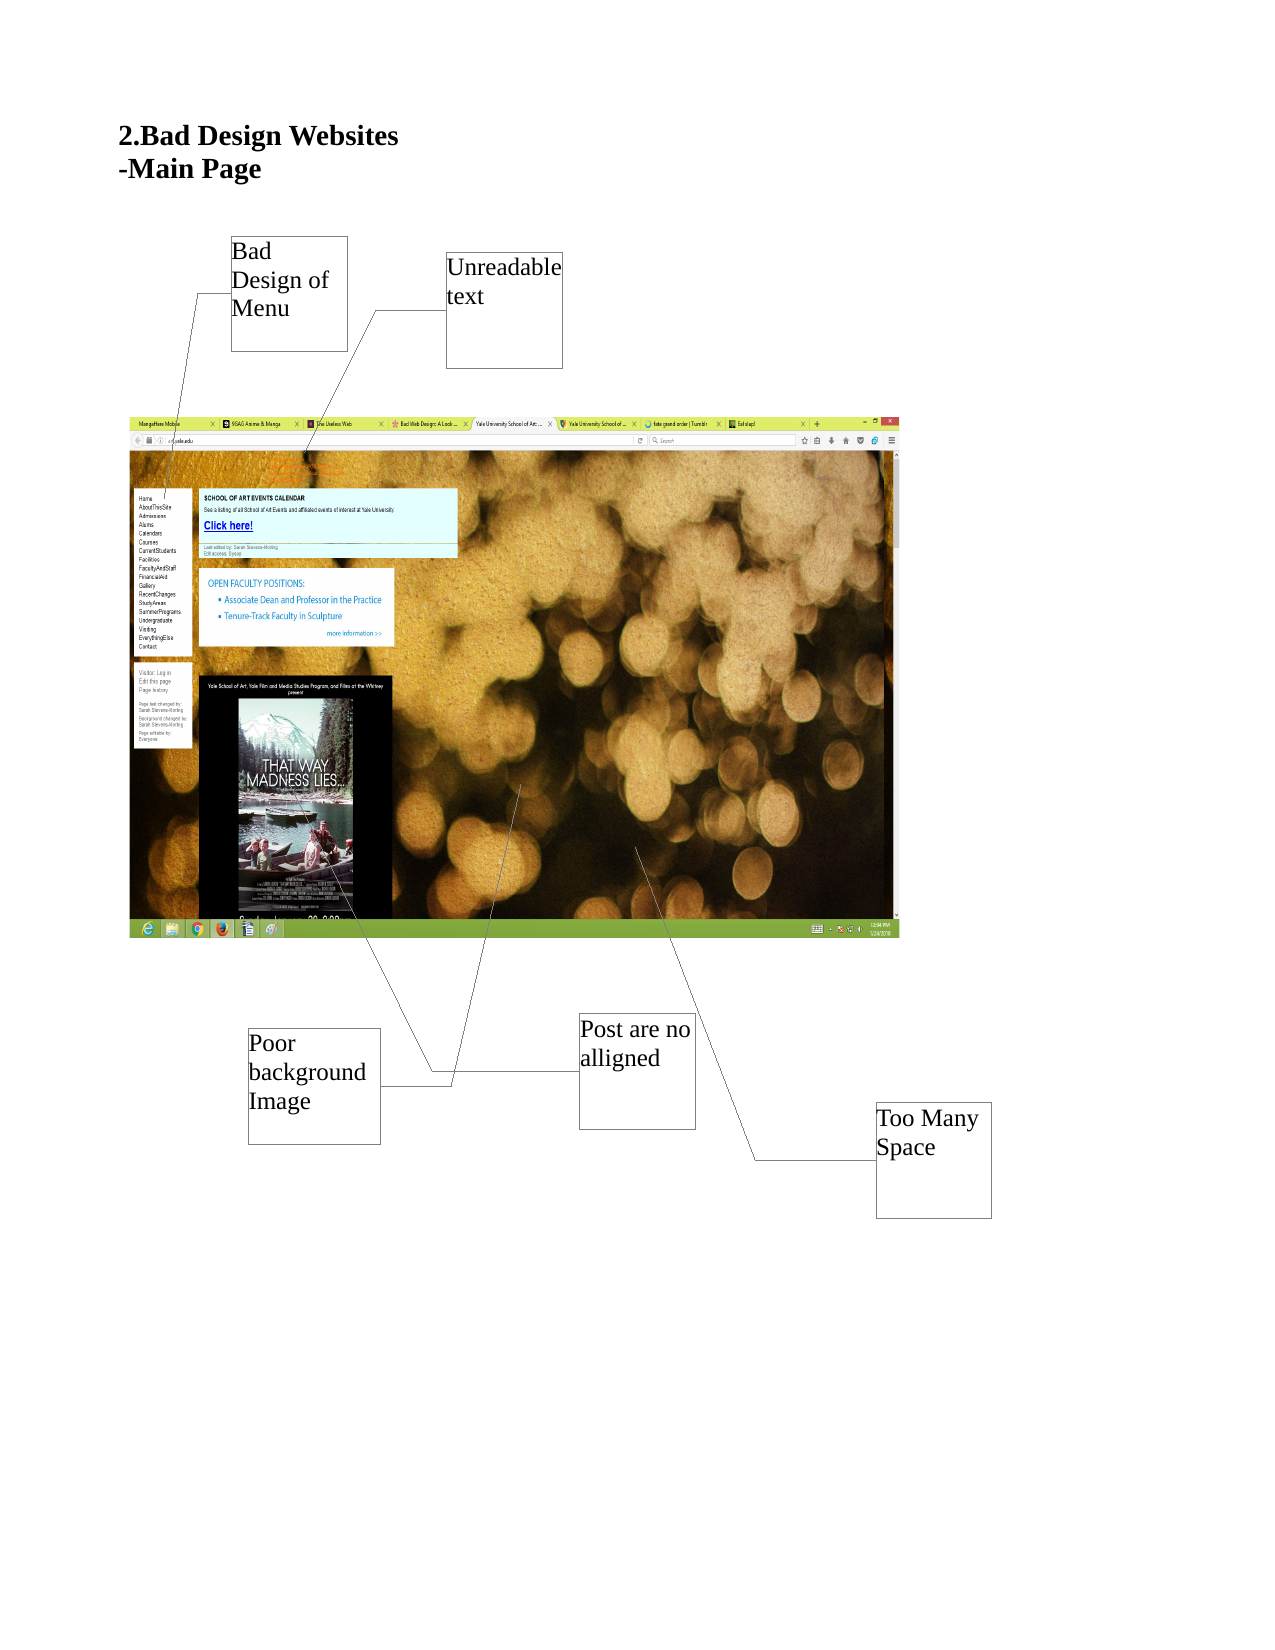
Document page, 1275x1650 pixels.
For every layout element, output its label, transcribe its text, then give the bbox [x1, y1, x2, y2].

text -Main Page [118, 152, 1157, 185]
text 2.Bad Design Websites [118, 118, 1157, 152]
picture [129, 417, 900, 938]
